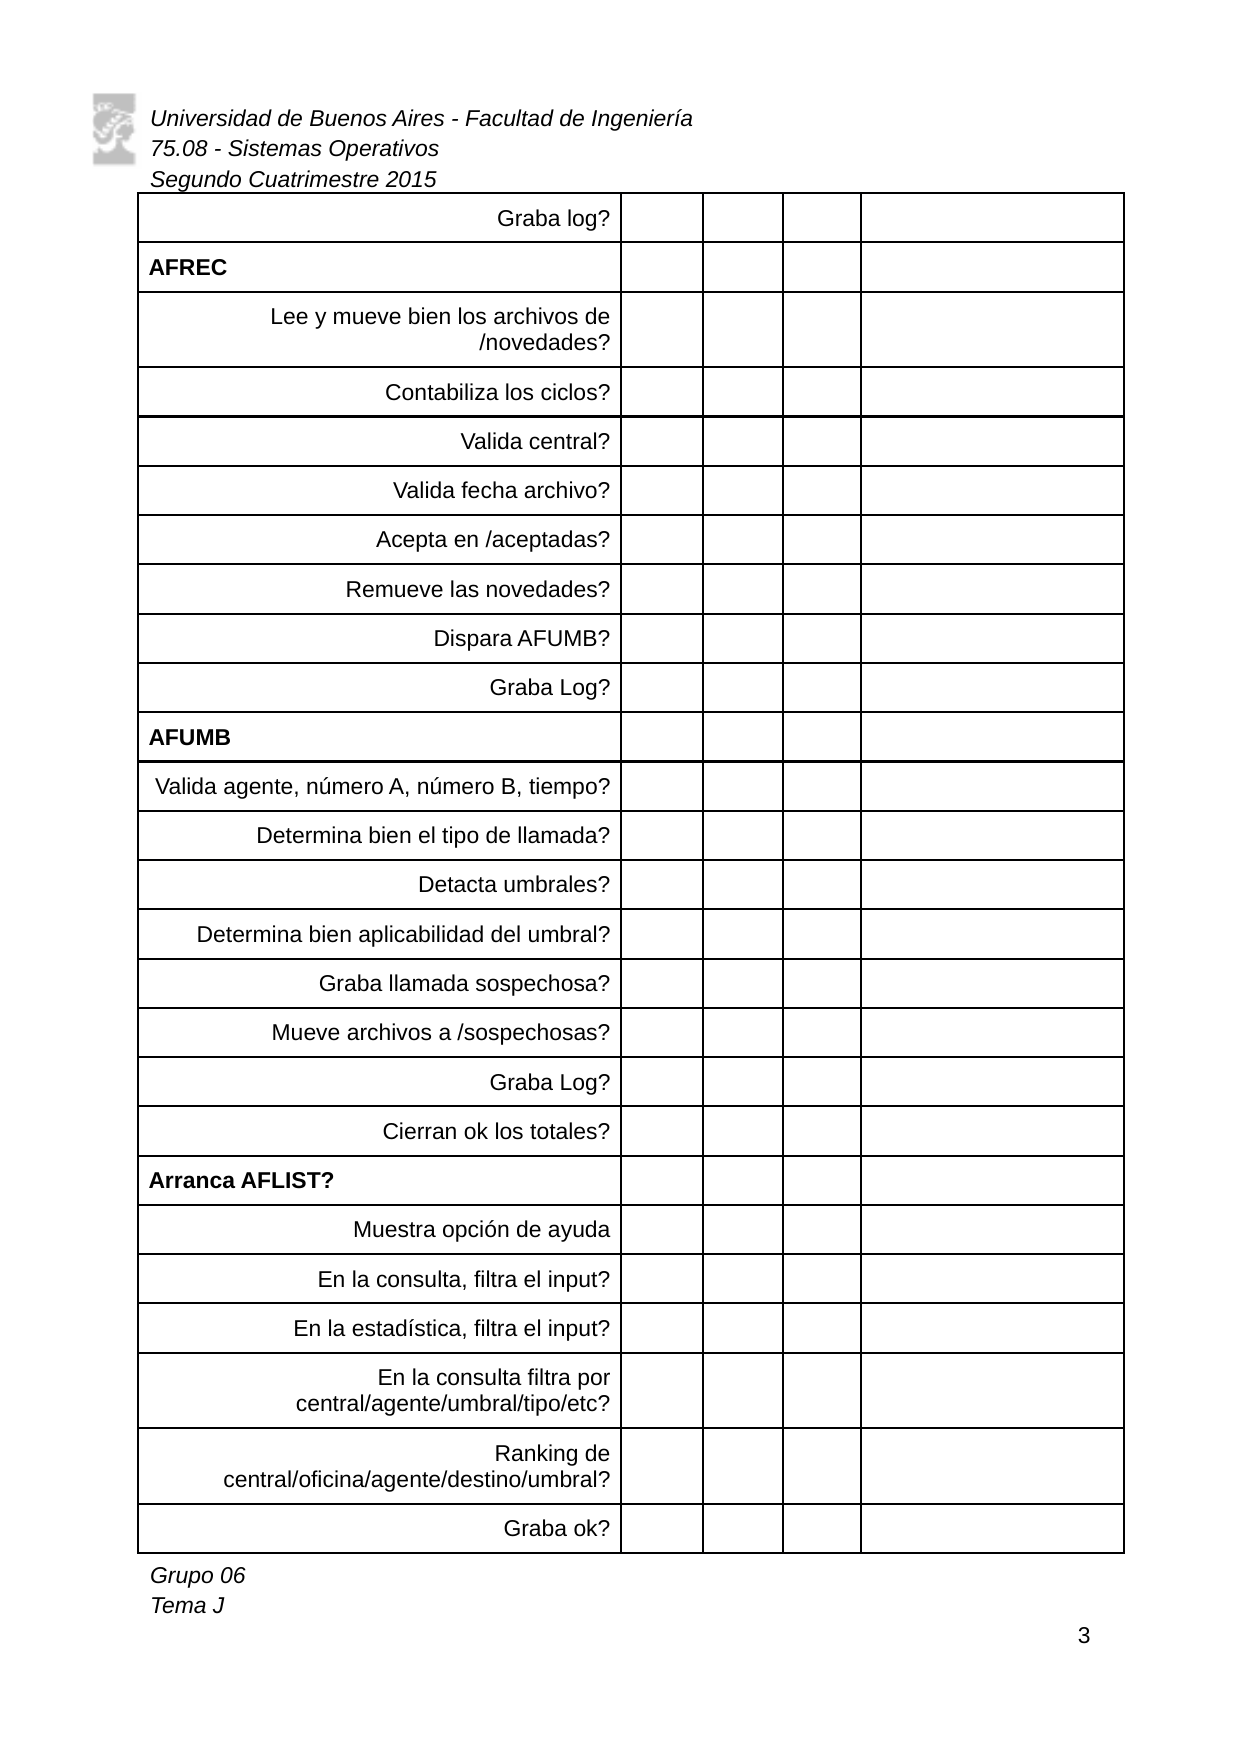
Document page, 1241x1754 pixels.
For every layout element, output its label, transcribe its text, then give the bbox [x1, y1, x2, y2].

table_cell [862, 194, 1123, 241]
table_cell [784, 293, 860, 366]
table_cell [784, 1255, 860, 1302]
table_cell [704, 910, 782, 957]
table_cell [704, 1429, 782, 1503]
table_cell [704, 1354, 782, 1427]
table_cell [622, 368, 702, 415]
table_cell [784, 1304, 860, 1352]
table_cell [622, 763, 702, 809]
table_cell Lee y mueve bien los archivos de /novedades? [139, 293, 620, 366]
table_cell [704, 1206, 782, 1253]
table_cell Valida central? [139, 418, 620, 465]
table_cell [784, 664, 860, 711]
table_cell [622, 418, 702, 465]
table_cell AFREC [139, 243, 620, 291]
table_cell [784, 1354, 860, 1427]
table_cell [704, 293, 782, 366]
table_cell [704, 1107, 782, 1154]
table_cell [704, 713, 782, 760]
table_cell Determina bien el tipo de llamada? [139, 812, 620, 859]
table_cell [862, 713, 1123, 760]
table_cell [784, 1107, 860, 1154]
table_cell [704, 763, 782, 809]
table_cell [622, 960, 702, 1007]
table_cell [862, 1354, 1123, 1427]
table_cell [704, 194, 782, 241]
table_cell [622, 812, 702, 859]
table_cell [784, 1009, 860, 1056]
table_cell [784, 516, 860, 563]
table_cell [704, 368, 782, 415]
table_cell [622, 194, 702, 241]
table_cell Determina bien aplicabilidad del umbral? [139, 910, 620, 957]
table_cell [862, 1107, 1123, 1154]
table_cell [704, 1304, 782, 1352]
table_cell [622, 910, 702, 957]
table_cell [622, 1429, 702, 1503]
table_cell Valida fecha archivo? [139, 467, 620, 514]
table_cell [704, 467, 782, 514]
table_cell [622, 1009, 702, 1056]
table_cell [622, 565, 702, 612]
table_cell [784, 1429, 860, 1503]
table_cell Graba ok? [139, 1505, 620, 1552]
table_cell [622, 243, 702, 291]
table_cell Valida agente, número A, número B, tiempo? [139, 763, 620, 809]
table_cell [862, 467, 1123, 514]
table_cell [862, 1505, 1123, 1552]
table_cell [862, 1206, 1123, 1253]
table_cell [704, 1157, 782, 1204]
table_cell [622, 516, 702, 563]
table_cell [622, 467, 702, 514]
table_cell En la consulta filtra por central/agente/umbral/tipo/etc? [139, 1354, 620, 1427]
table_cell [784, 615, 860, 662]
table_cell Remueve las novedades? [139, 565, 620, 612]
table_cell Graba Log? [139, 1058, 620, 1105]
table_cell [862, 1157, 1123, 1204]
table_cell [862, 1304, 1123, 1352]
table_cell [704, 1505, 782, 1552]
table_cell [862, 418, 1123, 465]
table_cell [622, 1107, 702, 1154]
table_cell [784, 713, 860, 760]
table_cell [704, 1009, 782, 1056]
table_cell [784, 861, 860, 908]
table_cell En la consulta, filtra el input? [139, 1255, 620, 1302]
table_cell [862, 516, 1123, 563]
table_cell Graba Log? [139, 664, 620, 711]
table_cell [704, 615, 782, 662]
table_cell Ranking de central/oficina/agente/destino/umbral? [139, 1429, 620, 1503]
table_cell [862, 763, 1123, 809]
table_cell [862, 664, 1123, 711]
table_cell [862, 615, 1123, 662]
table_cell [862, 368, 1123, 415]
table_cell [704, 516, 782, 563]
picture [92, 92, 143, 169]
table_cell Arranca AFLIST? [139, 1157, 620, 1204]
table_cell [784, 1505, 860, 1552]
table_cell [622, 861, 702, 908]
table_cell [704, 812, 782, 859]
table_cell [622, 1058, 702, 1105]
table_cell [862, 960, 1123, 1007]
table_cell Contabiliza los ciclos? [139, 368, 620, 415]
table_cell [862, 1009, 1123, 1056]
table_cell [862, 243, 1123, 291]
table_cell [862, 812, 1123, 859]
table_cell AFUMB [139, 713, 620, 760]
table_cell Dispara AFUMB? [139, 615, 620, 662]
table_cell [622, 293, 702, 366]
table_cell [784, 1157, 860, 1204]
table_cell [784, 368, 860, 415]
table_cell [622, 1505, 702, 1552]
table_cell En la estadística, filtra el input? [139, 1304, 620, 1352]
table_cell [704, 1058, 782, 1105]
table_cell [622, 713, 702, 760]
table_cell [704, 565, 782, 612]
table_cell [862, 1058, 1123, 1105]
table_cell [622, 664, 702, 711]
table_cell [704, 960, 782, 1007]
table_cell [862, 910, 1123, 957]
table_cell [862, 861, 1123, 908]
table_cell Acepta en /aceptadas? [139, 516, 620, 563]
table_cell [784, 418, 860, 465]
table_cell [862, 565, 1123, 612]
table_cell [704, 243, 782, 291]
table_cell [784, 763, 860, 809]
table_cell [784, 467, 860, 514]
table_cell [784, 194, 860, 241]
table_cell [862, 1255, 1123, 1302]
table_cell [622, 1304, 702, 1352]
table_cell [784, 1058, 860, 1105]
table_cell [704, 418, 782, 465]
table_cell [784, 565, 860, 612]
table_cell Detacta umbrales? [139, 861, 620, 908]
table_cell [784, 960, 860, 1007]
table_cell Cierran ok los totales? [139, 1107, 620, 1154]
table_cell Mueve archivos a /sospechosas? [139, 1009, 620, 1056]
table_cell [704, 861, 782, 908]
table_cell [622, 1255, 702, 1302]
table_cell Muestra opción de ayuda [139, 1206, 620, 1253]
table_cell [622, 1157, 702, 1204]
table_cell [784, 243, 860, 291]
table_cell Graba llamada sospechosa? [139, 960, 620, 1007]
table_cell Graba log? [139, 194, 620, 241]
table_cell [784, 1206, 860, 1253]
table_cell [704, 1255, 782, 1302]
table_cell [704, 664, 782, 711]
table_cell [622, 1206, 702, 1253]
table_cell [862, 1429, 1123, 1503]
table_cell [622, 1354, 702, 1427]
table_cell [862, 293, 1123, 366]
table_cell [622, 615, 702, 662]
table_cell [784, 812, 860, 859]
table_cell [784, 910, 860, 957]
